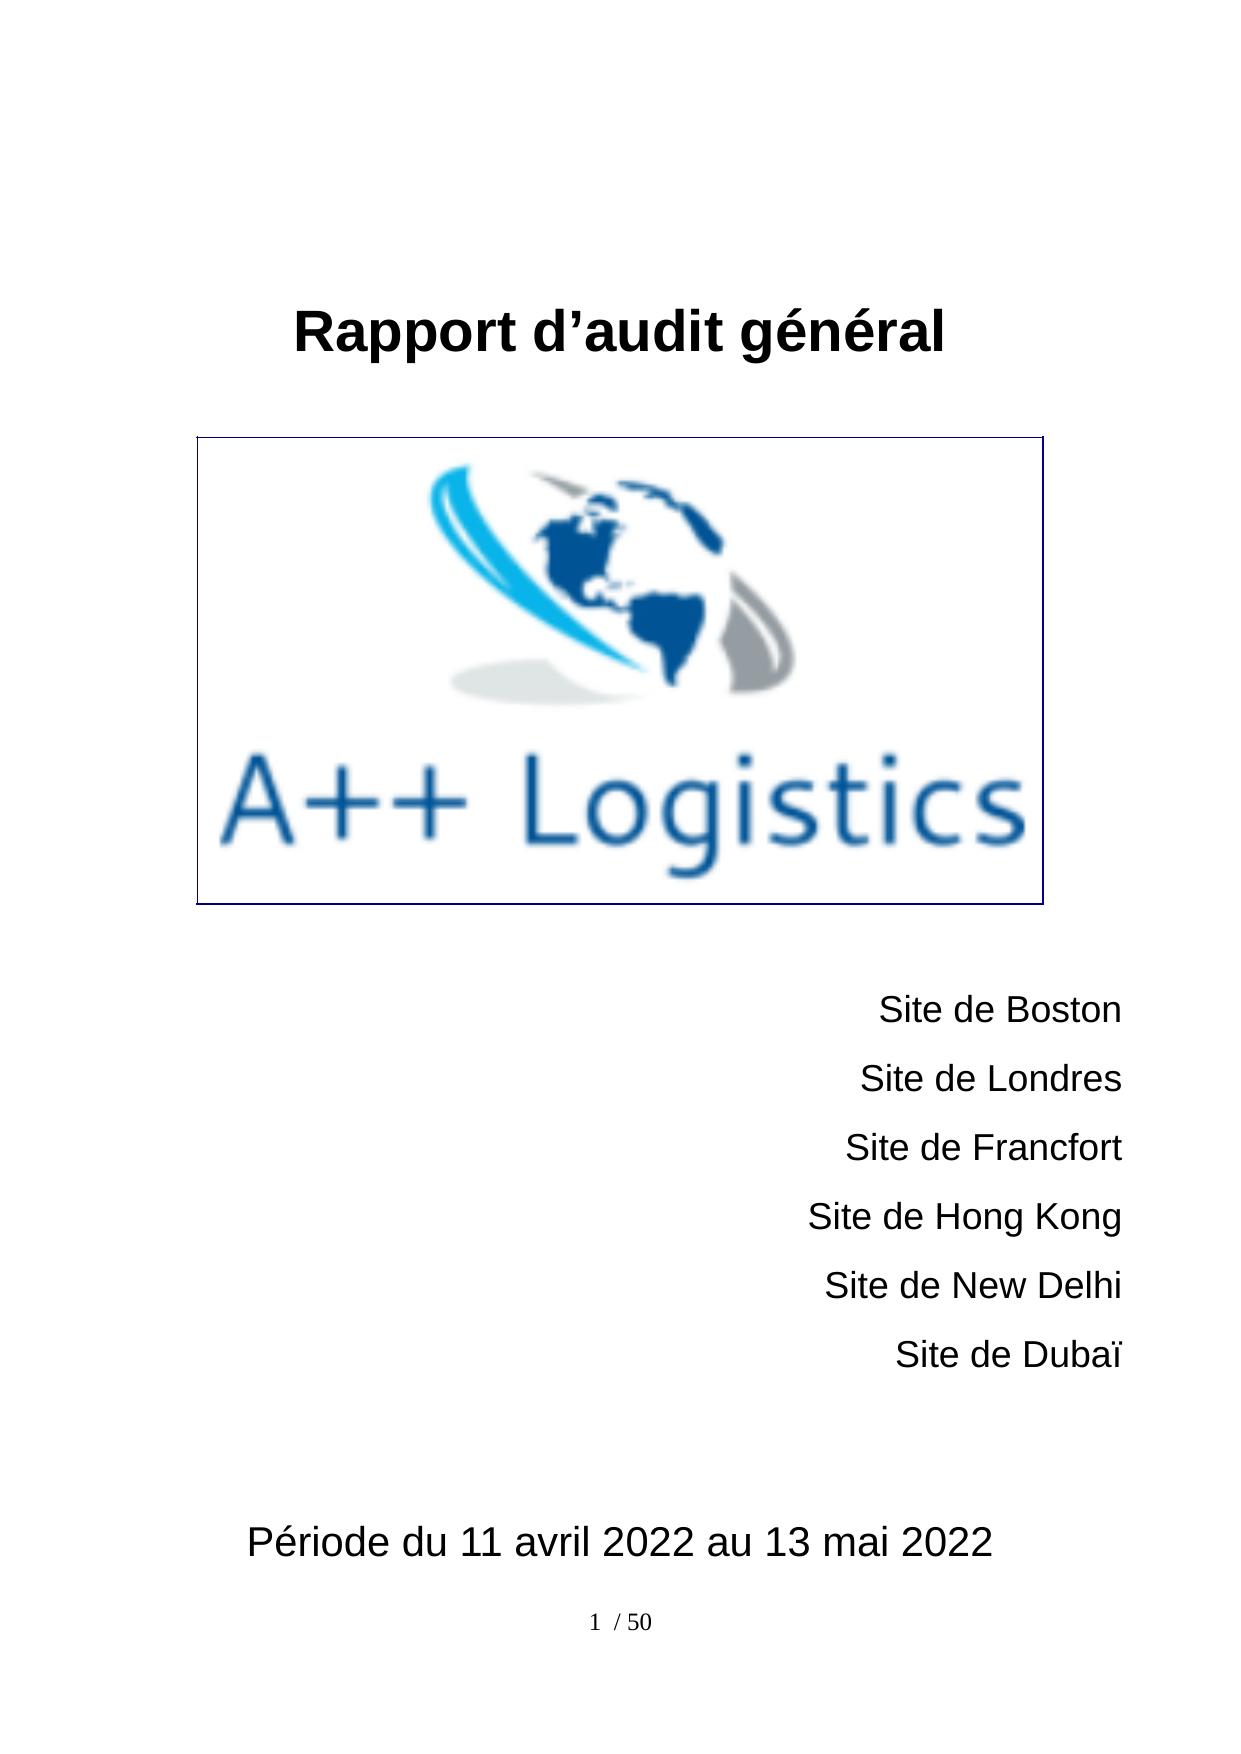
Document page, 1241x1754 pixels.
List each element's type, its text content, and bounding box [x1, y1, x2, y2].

text Site de New Delhi [118, 1264, 1122, 1307]
text Site de Dubaï [118, 1333, 1122, 1376]
text Site de Francfort [118, 1126, 1122, 1169]
title Rapport d’audit général [118, 297, 1122, 364]
picture [198, 438, 1042, 903]
text Site de Londres [118, 1056, 1122, 1099]
text Période du 11 avril 2022 au 13 mai 2022 [118, 1518, 1122, 1566]
text Site de Boston [118, 987, 1122, 1031]
text Site de Hong Kong [118, 1194, 1122, 1238]
